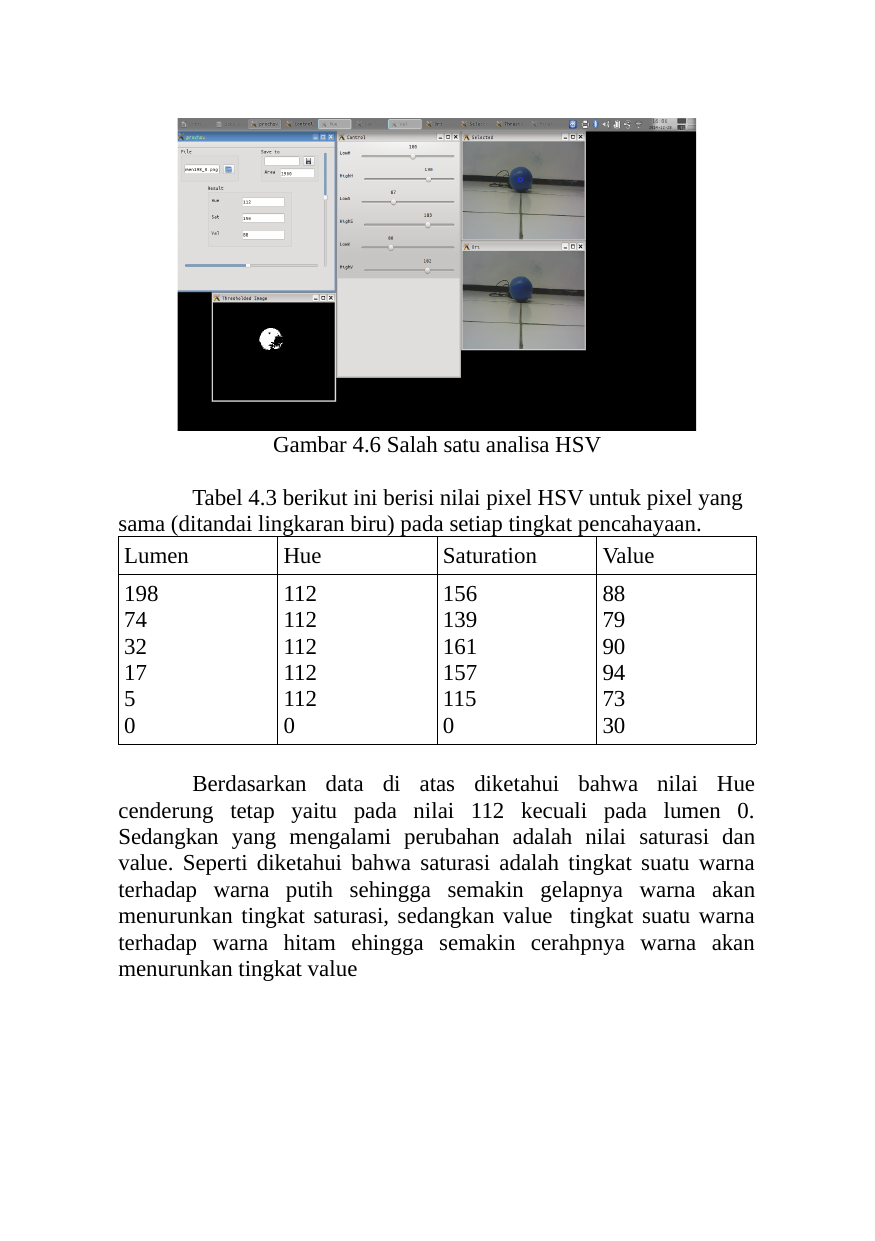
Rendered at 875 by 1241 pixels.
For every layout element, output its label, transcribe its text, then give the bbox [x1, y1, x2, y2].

table_cell 156 139 161 157 115 0 [438, 575, 596, 744]
table_header Saturation [438, 537, 596, 574]
picture [177, 118, 697, 431]
text Tabel 4.3 berikut ini berisi nilai pixel HSV untuk pixel yang sama (ditandai lingkaran biru) pada setiap tingkat pencahayaan. [118, 484, 756, 536]
table_header Lumen [119, 537, 277, 574]
table_cell 88 79 90 94 73 30 [597, 575, 756, 744]
table_cell 112 112 112 112 112 0 [278, 575, 437, 744]
table_header Hue [278, 537, 437, 574]
text Berdasarkan data di atas diketahui bahwa nilai Hue cenderung tetap yaitu pada nilai 112 kecuali pada lumen 0. Sedangkan yang mengalami perubahan adalah nilai saturasi dan value. Seperti diketahui bahwa saturasi adalah tingkat suatu warna terhadap warna putih sehingga semakin gelapnya warna akan menurunkan tingkat saturasi, sedangkan value tingkat suatu warna terhadap warna hitam ehingga semakin cerahpnya warna akan menurunkan tingkat value [118, 770, 756, 981]
table_cell 198 74 32 17 5 0 [119, 575, 277, 744]
table_header Value [597, 537, 756, 574]
text Gambar 4.6 Salah satu analisa HSV [118, 118, 756, 457]
